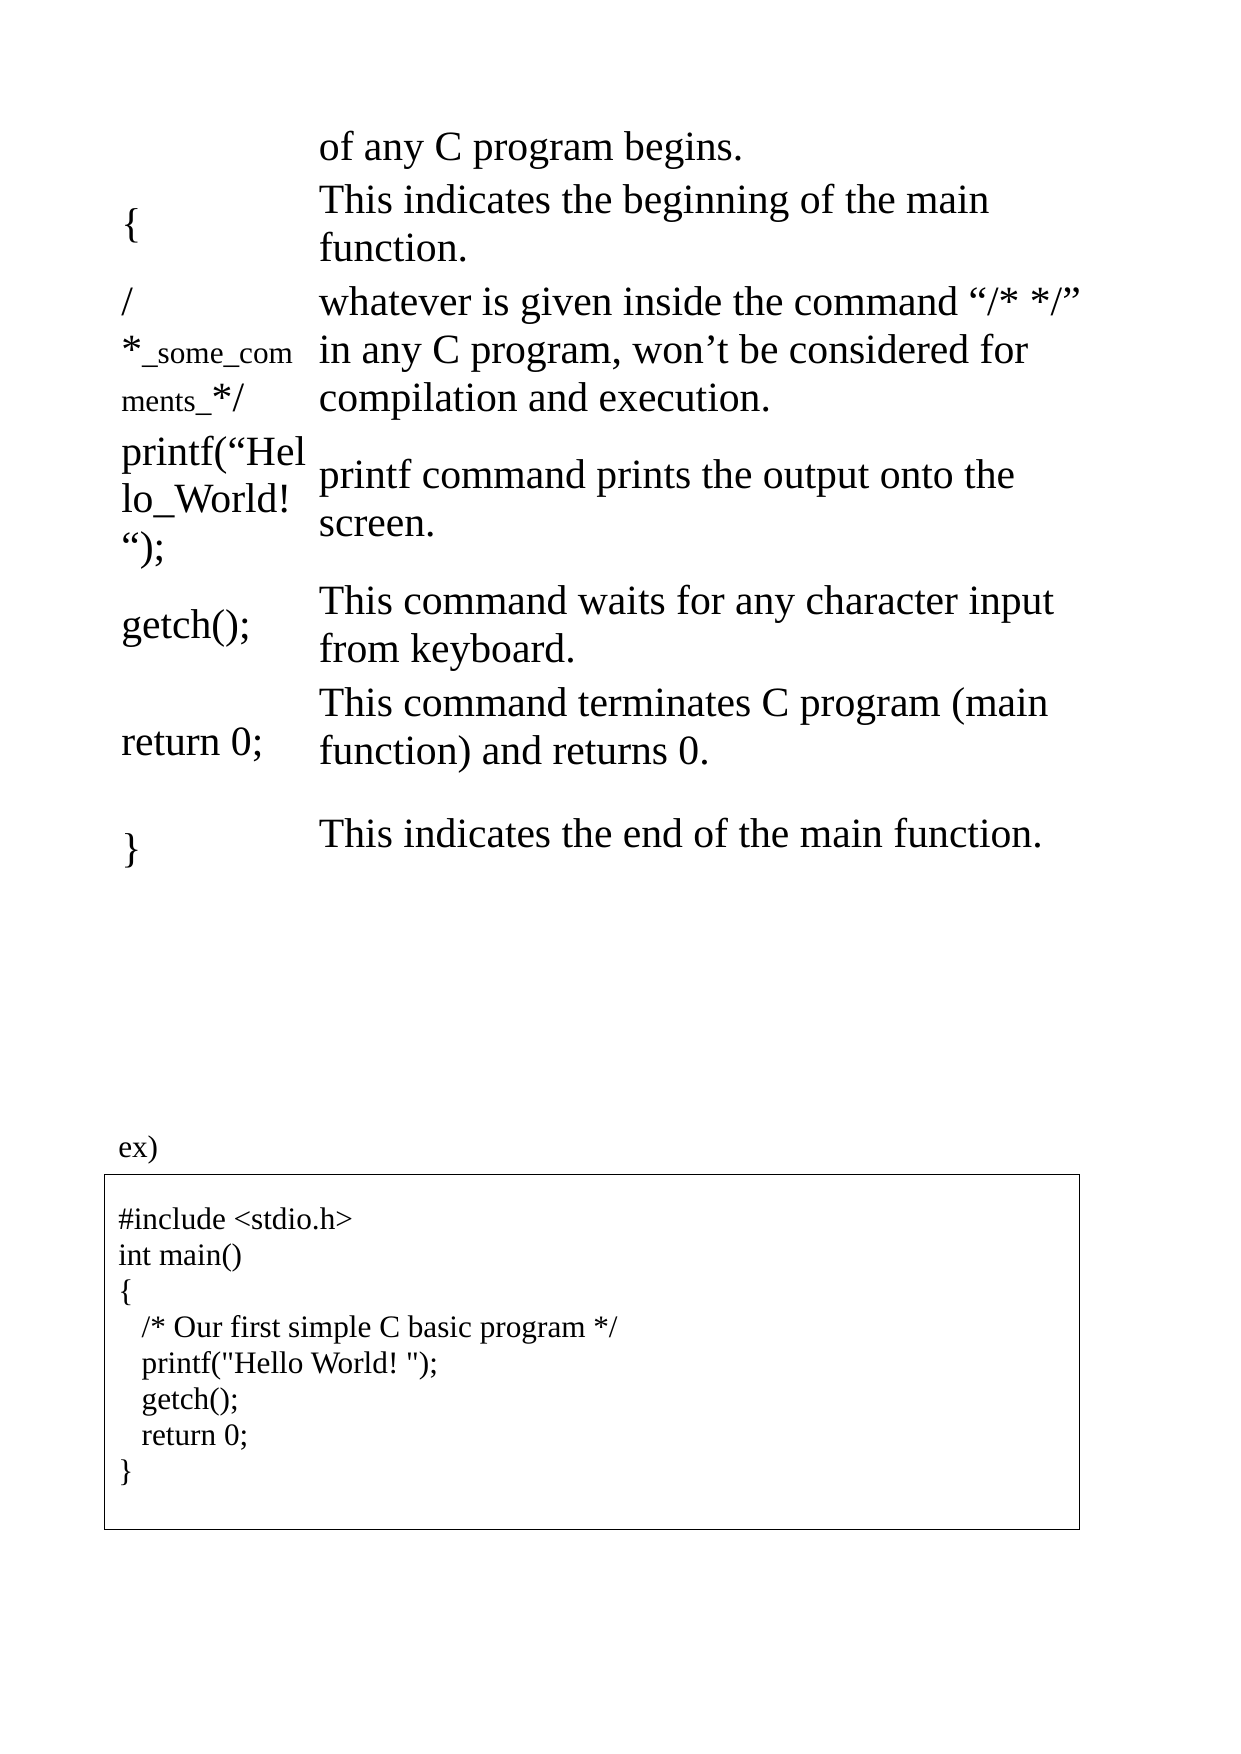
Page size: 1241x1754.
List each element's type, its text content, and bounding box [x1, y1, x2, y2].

text [1080, 1308, 1122, 1344]
table_cell This command waits for any character input from keyboard. [316, 573, 1122, 674]
table_cell } [118, 806, 316, 889]
text [1080, 1380, 1122, 1416]
table_cell printf command prints the output onto the screen. [316, 423, 1122, 573]
text #include <stdio.h> [118, 1200, 1079, 1236]
text [1080, 1272, 1122, 1308]
text ex) [118, 1128, 1122, 1164]
text { [118, 1272, 1079, 1308]
table_cell This indicates the beginning of the main function. [316, 172, 1122, 273]
table_cell printf(“Hello_World! “); [118, 423, 316, 573]
text [1080, 1452, 1122, 1488]
table_cell whatever is given inside the command “/* */” in any C program, won’t be considered for compilation and execution. [316, 274, 1122, 423]
table_cell { [118, 172, 316, 273]
table_cell This indicates the end of the main function. [316, 806, 1122, 889]
text return 0; [118, 1416, 1079, 1452]
table_cell /*_some_comments_*/ [118, 274, 316, 423]
text [1080, 1344, 1122, 1380]
table_cell This command terminates C program (main function) and returns 0. [316, 674, 1122, 806]
table_cell getch(); [118, 573, 316, 674]
text [1080, 1416, 1122, 1452]
text getch(); [118, 1380, 1079, 1416]
table_cell [118, 118, 316, 172]
text [1080, 1236, 1122, 1272]
text /* Our first simple C basic program */ [118, 1308, 1079, 1344]
table_cell of any C program begins. [316, 118, 1122, 172]
table_cell return 0; [118, 674, 316, 806]
text printf("Hello World! "); [118, 1344, 1079, 1380]
text int main() [118, 1236, 1079, 1272]
text } [118, 1452, 1079, 1488]
text [1080, 1200, 1122, 1236]
